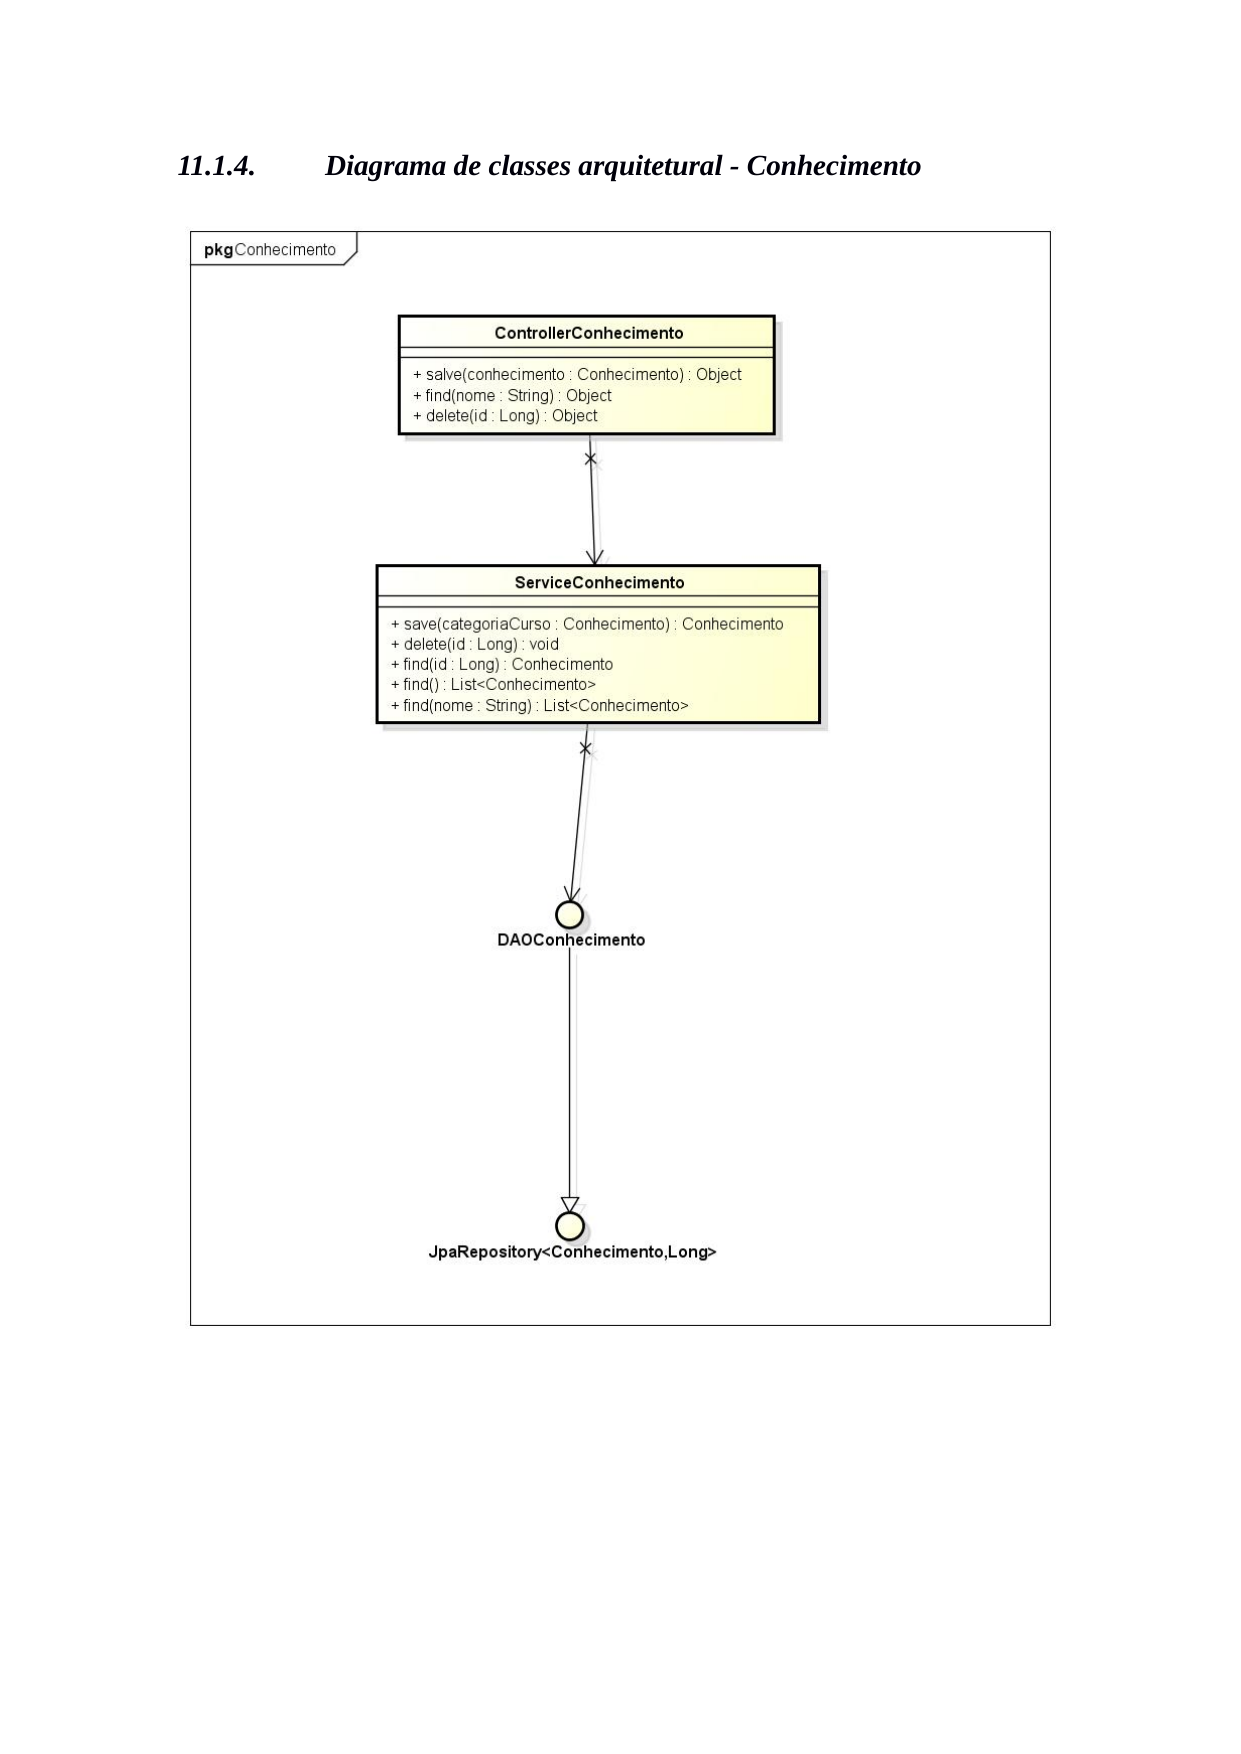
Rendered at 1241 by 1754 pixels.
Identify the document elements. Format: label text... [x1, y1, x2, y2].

picture [177, 218, 1063, 1338]
text 11.1.4. Diagrama de classes arquitetural - Conhecimento [177, 148, 1063, 181]
